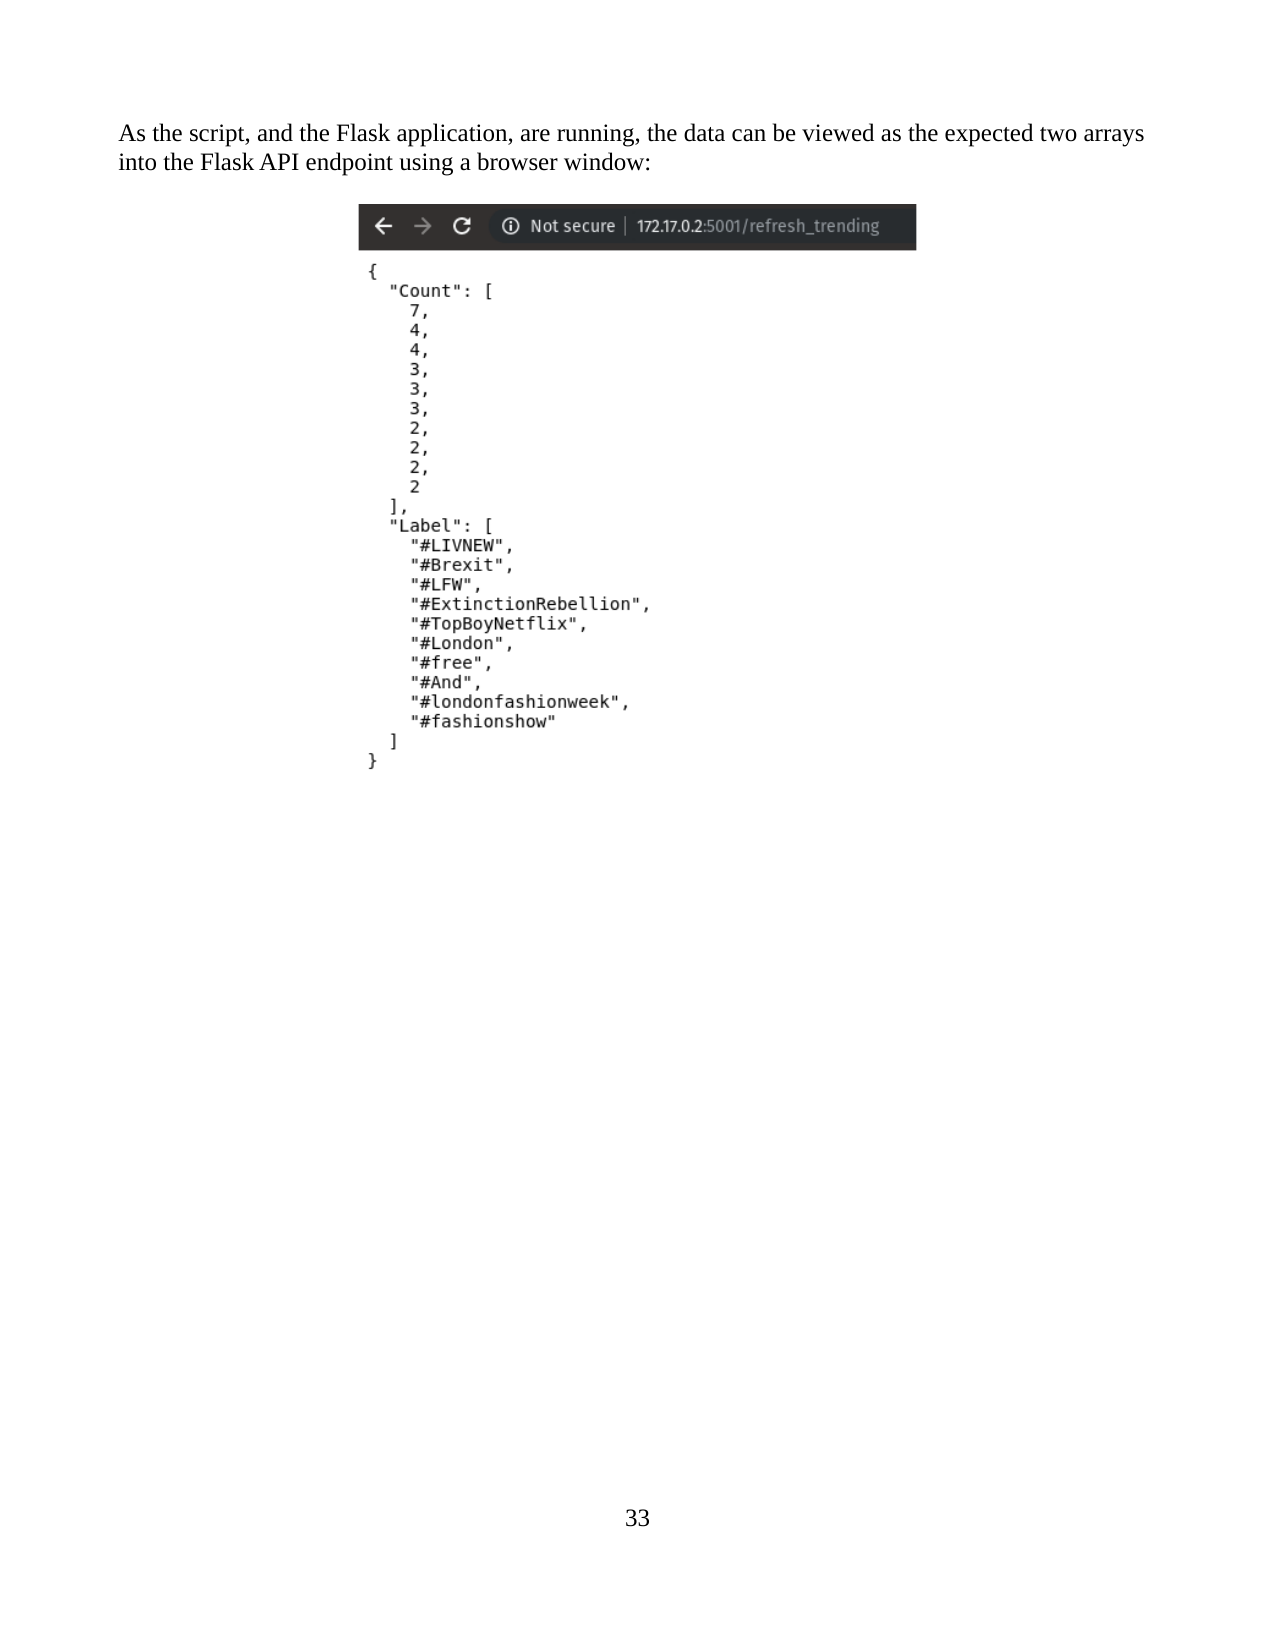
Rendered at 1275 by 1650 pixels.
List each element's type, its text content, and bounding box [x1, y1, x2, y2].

text As the script, and the Flask application, are running, the data can be viewed as the expected two arrays into the Flask API endpoint using a browser window: [118, 118, 1157, 176]
picture [358, 204, 917, 774]
